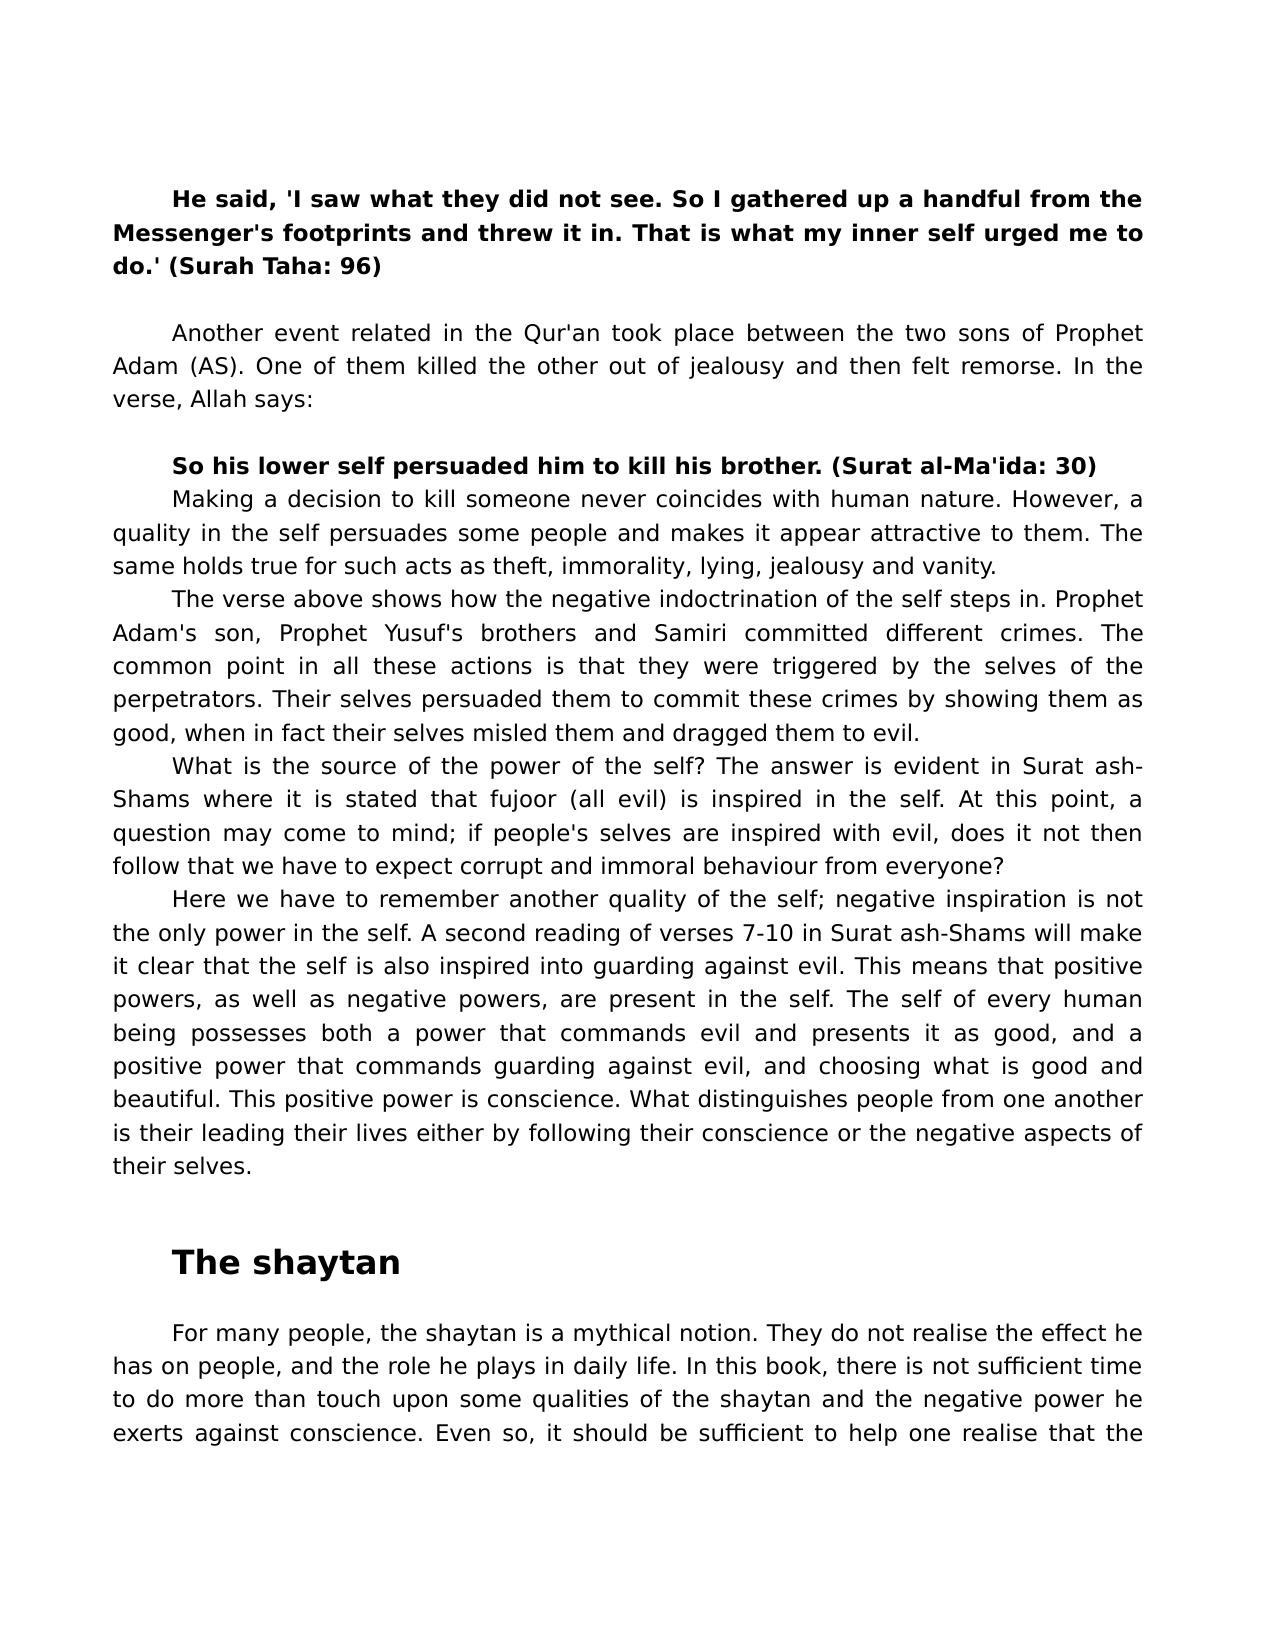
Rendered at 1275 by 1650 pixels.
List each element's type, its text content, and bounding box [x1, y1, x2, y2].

text Making a decision to kill someone never coincides with human nature. However, a quality in the self persuades some people and makes it appear attractive to them. The same holds true for such acts as theft, immorality, lying, jealousy and vanity. [112, 481, 1145, 581]
text He said, 'I saw what they did not see. So I gathered up a handful from the Messenger's footprints and threw it in. That is what my inner self urged me to do.' (Surah Taha: 96) [112, 181, 1145, 281]
text Here we have to remember another quality of the self; negative inspiration is not the only power in the self. A second reading of verses 7-10 in Surat ash-Shams will make it clear that the self is also inspired into guarding against evil. This means that positive powers, as well as negative powers, are present in the self. The self of every human being possesses both a power that commands evil and presents it as good, and a positive power that commands guarding against evil, and choosing what is good and beautiful. This positive power is conscience. What distinguishes people from one another is their leading their lives either by following their conscience or the negative aspects of their selves. [112, 881, 1145, 1181]
text For many people, the shaytan is a mythical notion. They do not realise the effect he has on people, and the role he plays in daily life. In this book, there is not sufficient time to do more than touch upon some qualities of the shaytan and the negative power he exerts against conscience. Even so, it should be sufficient to help one realise that the [112, 1314, 1145, 1448]
text What is the source of the power of the self? The answer is evident in Surat ash-Shams where it is stated that fujoor (all evil) is inspired in the self. At this point, a question may come to mind; if people's selves are inspired with evil, does it not then follow that we have to expect corrupt and immoral behaviour from everyone? [112, 748, 1145, 881]
text The verse above shows how the negative indoctrination of the self steps in. Prophet Adam's son, Prophet Yusuf's brothers and Samiri committed different crimes. The common point in all these actions is that they were triggered by the selves of the perpetrators. Their selves persuaded them to commit these crimes by showing them as good, when in fact their selves misled them and dragged them to evil. [112, 581, 1145, 748]
text Another event related in the Qur'an took place between the two sons of Prophet Adam (AS). One of them killed the other out of jealousy and then felt remorse. In the verse, Allah says: [112, 314, 1145, 414]
text So his lower self persuaded him to kill his brother. (Surat al-Ma'ida: 30) [112, 448, 1145, 481]
text The shaytan [112, 1248, 1145, 1281]
